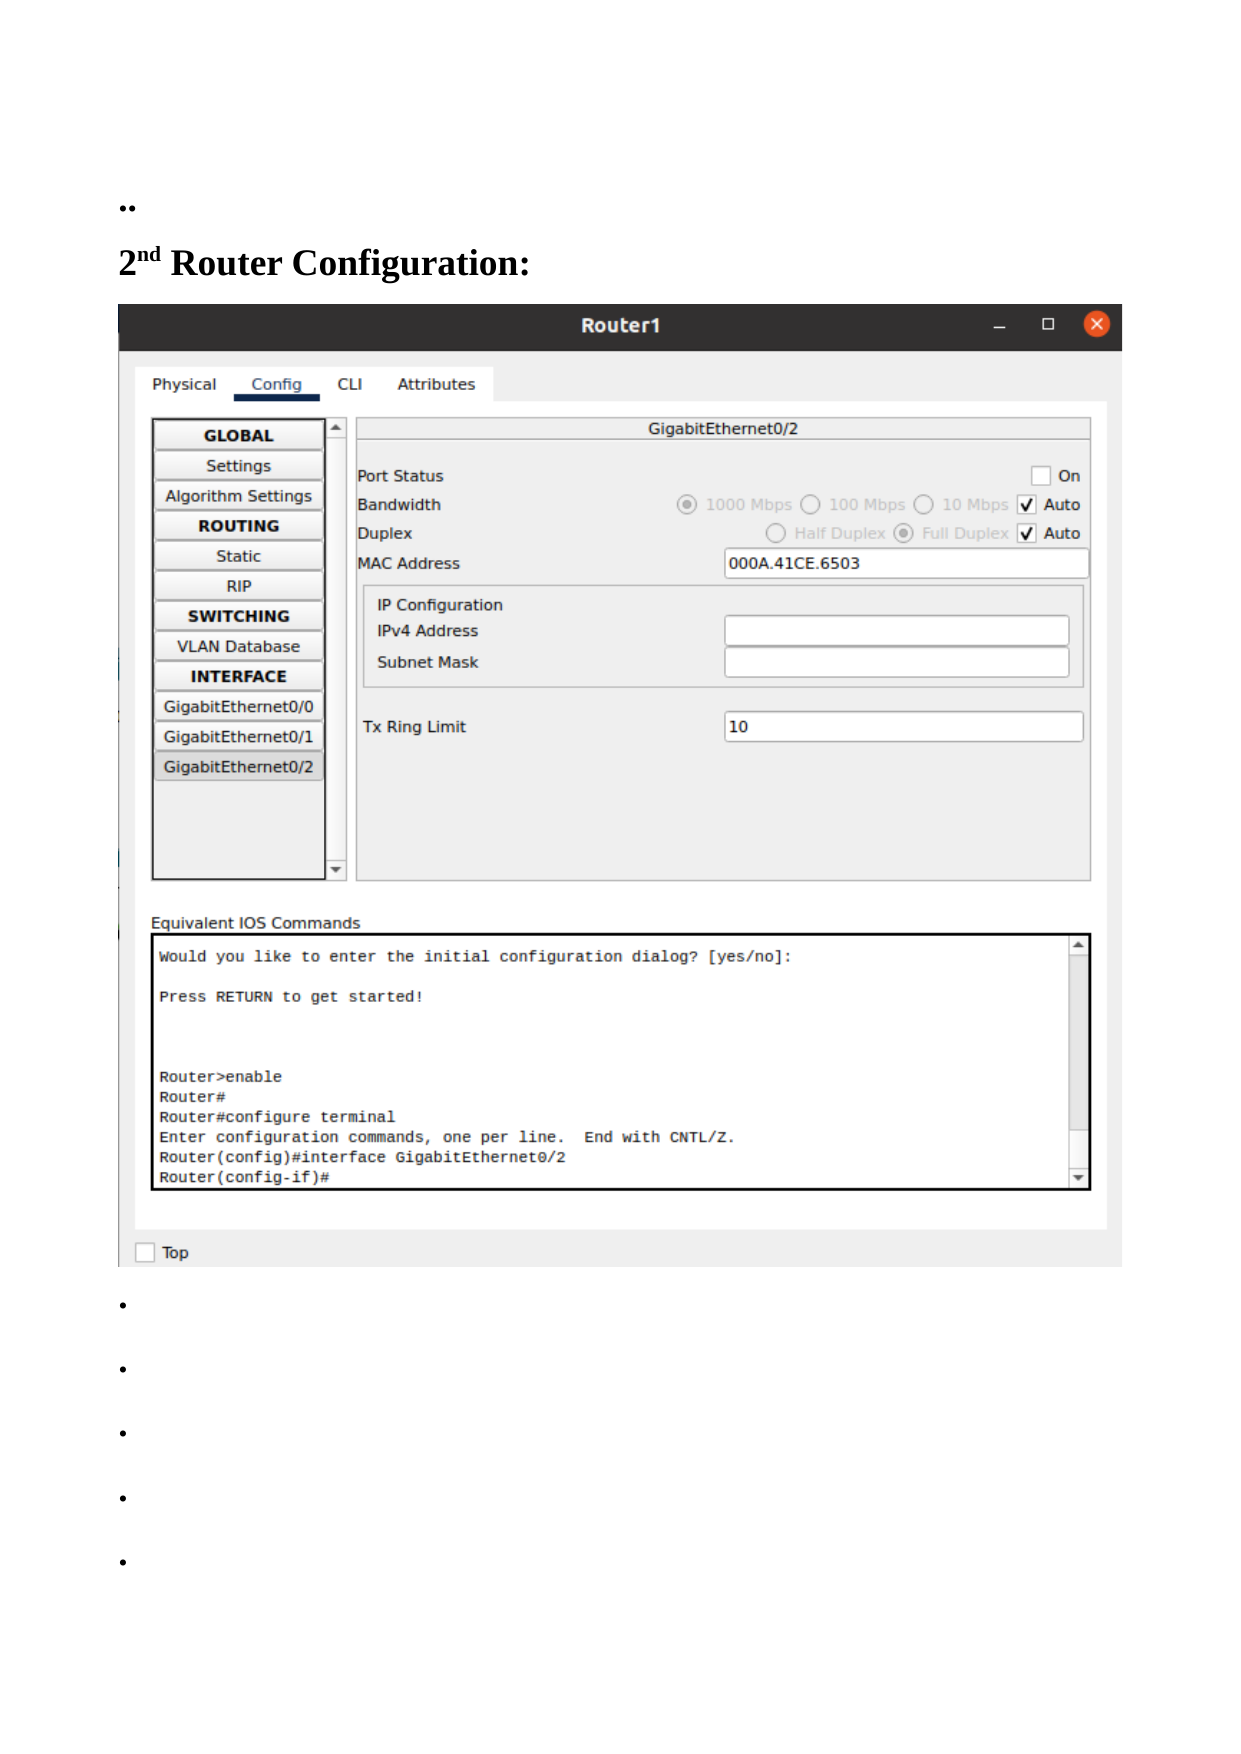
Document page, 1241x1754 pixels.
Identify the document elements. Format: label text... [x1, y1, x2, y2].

text . [118, 1466, 1122, 1509]
picture [118, 304, 1123, 1267]
text .. [118, 176, 1122, 219]
text . [118, 1402, 1122, 1445]
text . [118, 1530, 1122, 1573]
text 2nd Router Configuration: [118, 241, 1122, 284]
text . [118, 1338, 1122, 1381]
text . [118, 1267, 1122, 1317]
